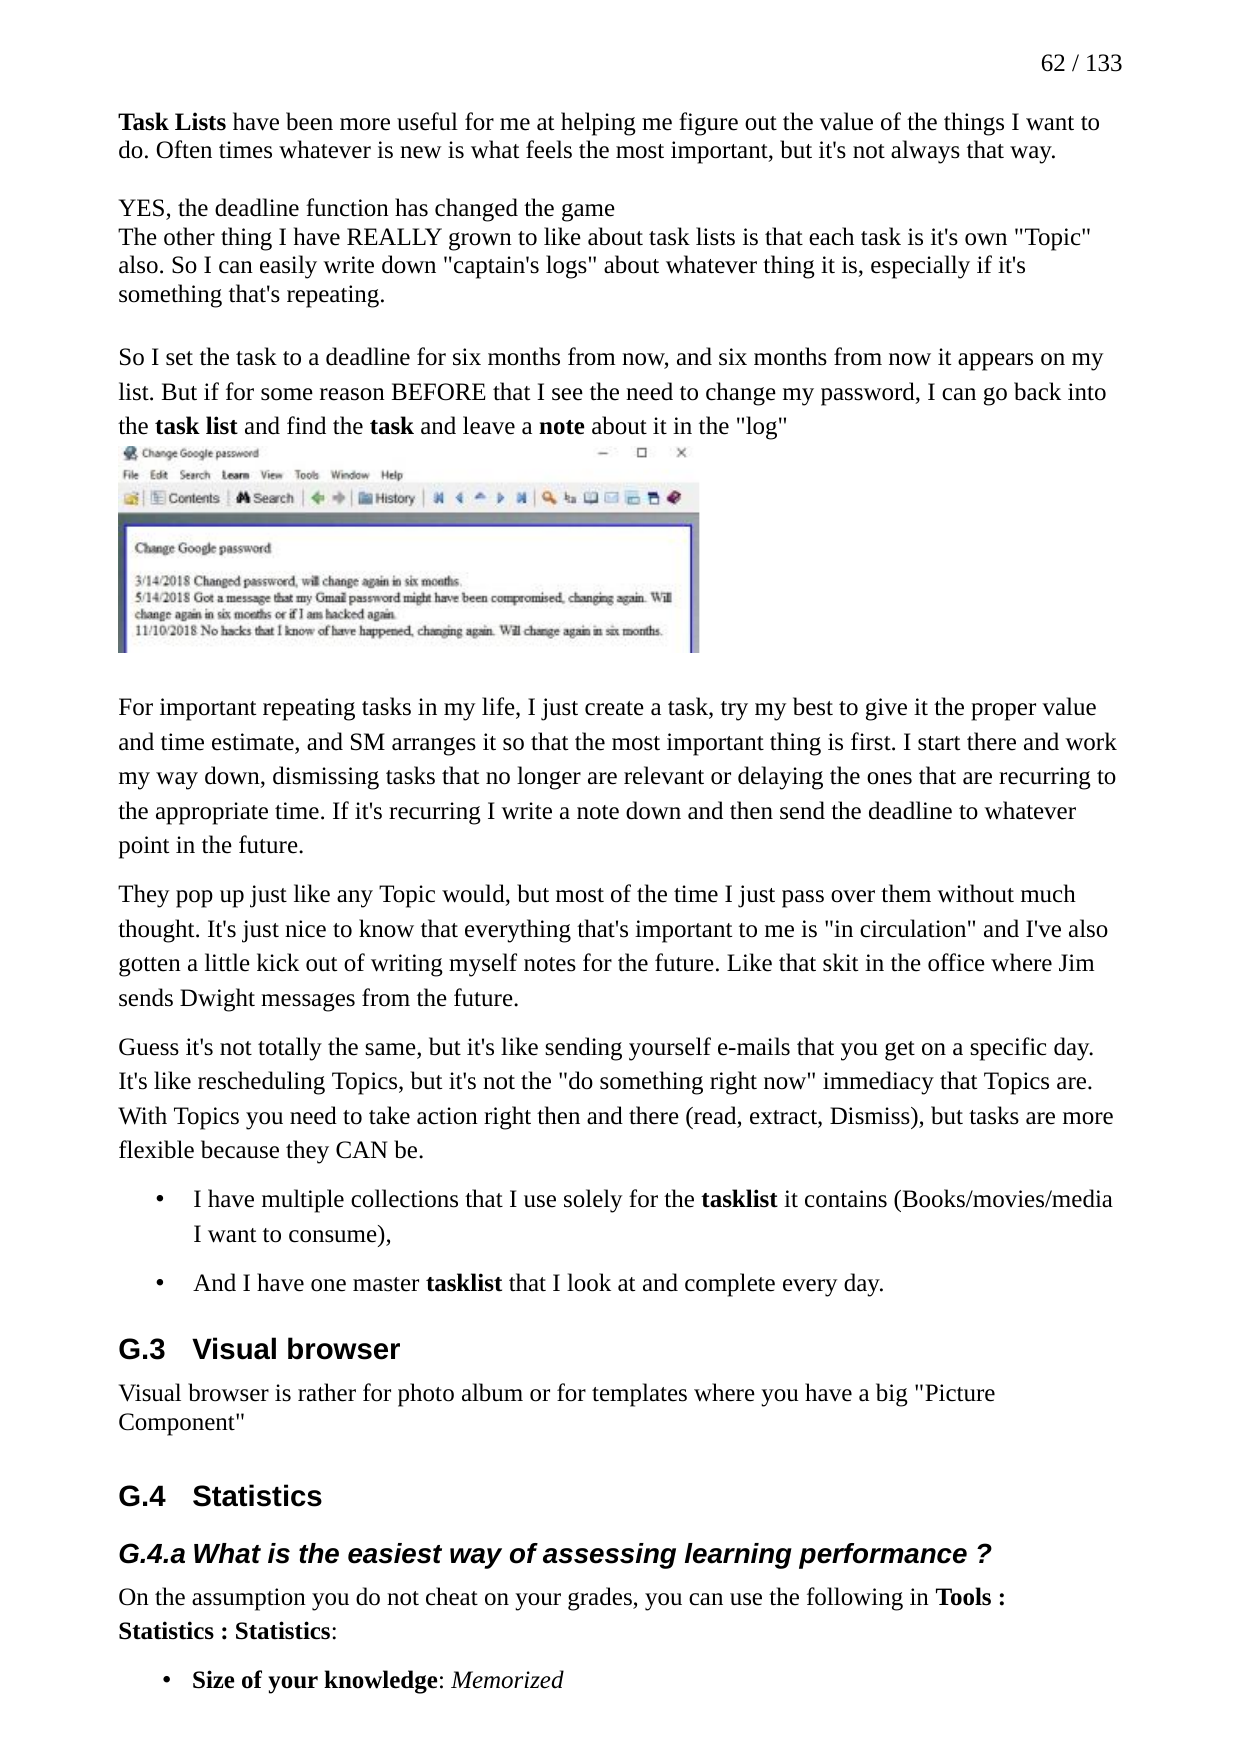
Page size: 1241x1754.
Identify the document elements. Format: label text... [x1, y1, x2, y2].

text For important repeating tasks in my life, I just create a task, try my best to give it the proper value and time estimate, and SM arranges it so that the most important thing is first. I start there and work my way down, dismissing tasks that no longer are relevant or delaying the ones that are recurring to the appropriate time. If it's recurring I write a note down and then send the deadline to whatever point in the future. [118, 692, 1122, 859]
text Task Lists have been more useful for me at helping me figure out the value of the things I want to do. Often times whatever is new is what feels the most important, but it's not always that way. [118, 107, 1122, 164]
text They pop up just like any Topic would, but most of the time I just pass over them without much thought. It's just nice to know that everything that's important to me is "in circulation" and I've also gotten a little kick out of writing myself notes for the future. Like that skit in the office where Jim sends Dwight messages from the future. [118, 879, 1122, 1012]
list I have multiple collections that I use solely for the tasklist it contains (Books/movies/media I want to consume), [156, 1184, 1122, 1248]
subtitle What is the easiest way of assessing learning performance ? [118, 1537, 1122, 1569]
text Visual browser is rather for photo album or for templates where you have a big "Picture Component" [118, 1378, 1122, 1435]
subtitle Visual browser [118, 1332, 1122, 1365]
list Size of your knowledge: Memorized [162, 1665, 1122, 1694]
text Guess it's not totally the same, but it's like sending yourself e-mails that you get on a specific day. It's like rescheduling Topics, but it's not the "do something right now" immediacy that Topics are. With Topics you need to take action right then and there (read, extract, Dismiss), but tasks are more flexible because they CAN be. [118, 1032, 1122, 1164]
picture [118, 446, 700, 653]
list And I have one master tasklist that I look at and complete every day. [156, 1268, 1122, 1297]
text The other thing I have REALLY grown to like about task lists is that each task is it's own "Topic" also. So I can easily write down "captain's logs" about whatever thing it is, especially if it's something that's repeating. [118, 222, 1122, 308]
text YES, the deadline function has changed the game [118, 193, 1122, 222]
subtitle Statistics [118, 1479, 1122, 1512]
text So I set the task to a deadline for six months from now, and six months from now it appears on my list. But if for some reason BEFORE that I see the need to change my password, I can go back into the task list and find the task and leave a note about it in the "log" [118, 342, 1122, 440]
text On the assumption you do not cheat on your grades, you can use the following in Tools : Statistics : Statistics: [118, 1582, 1122, 1645]
